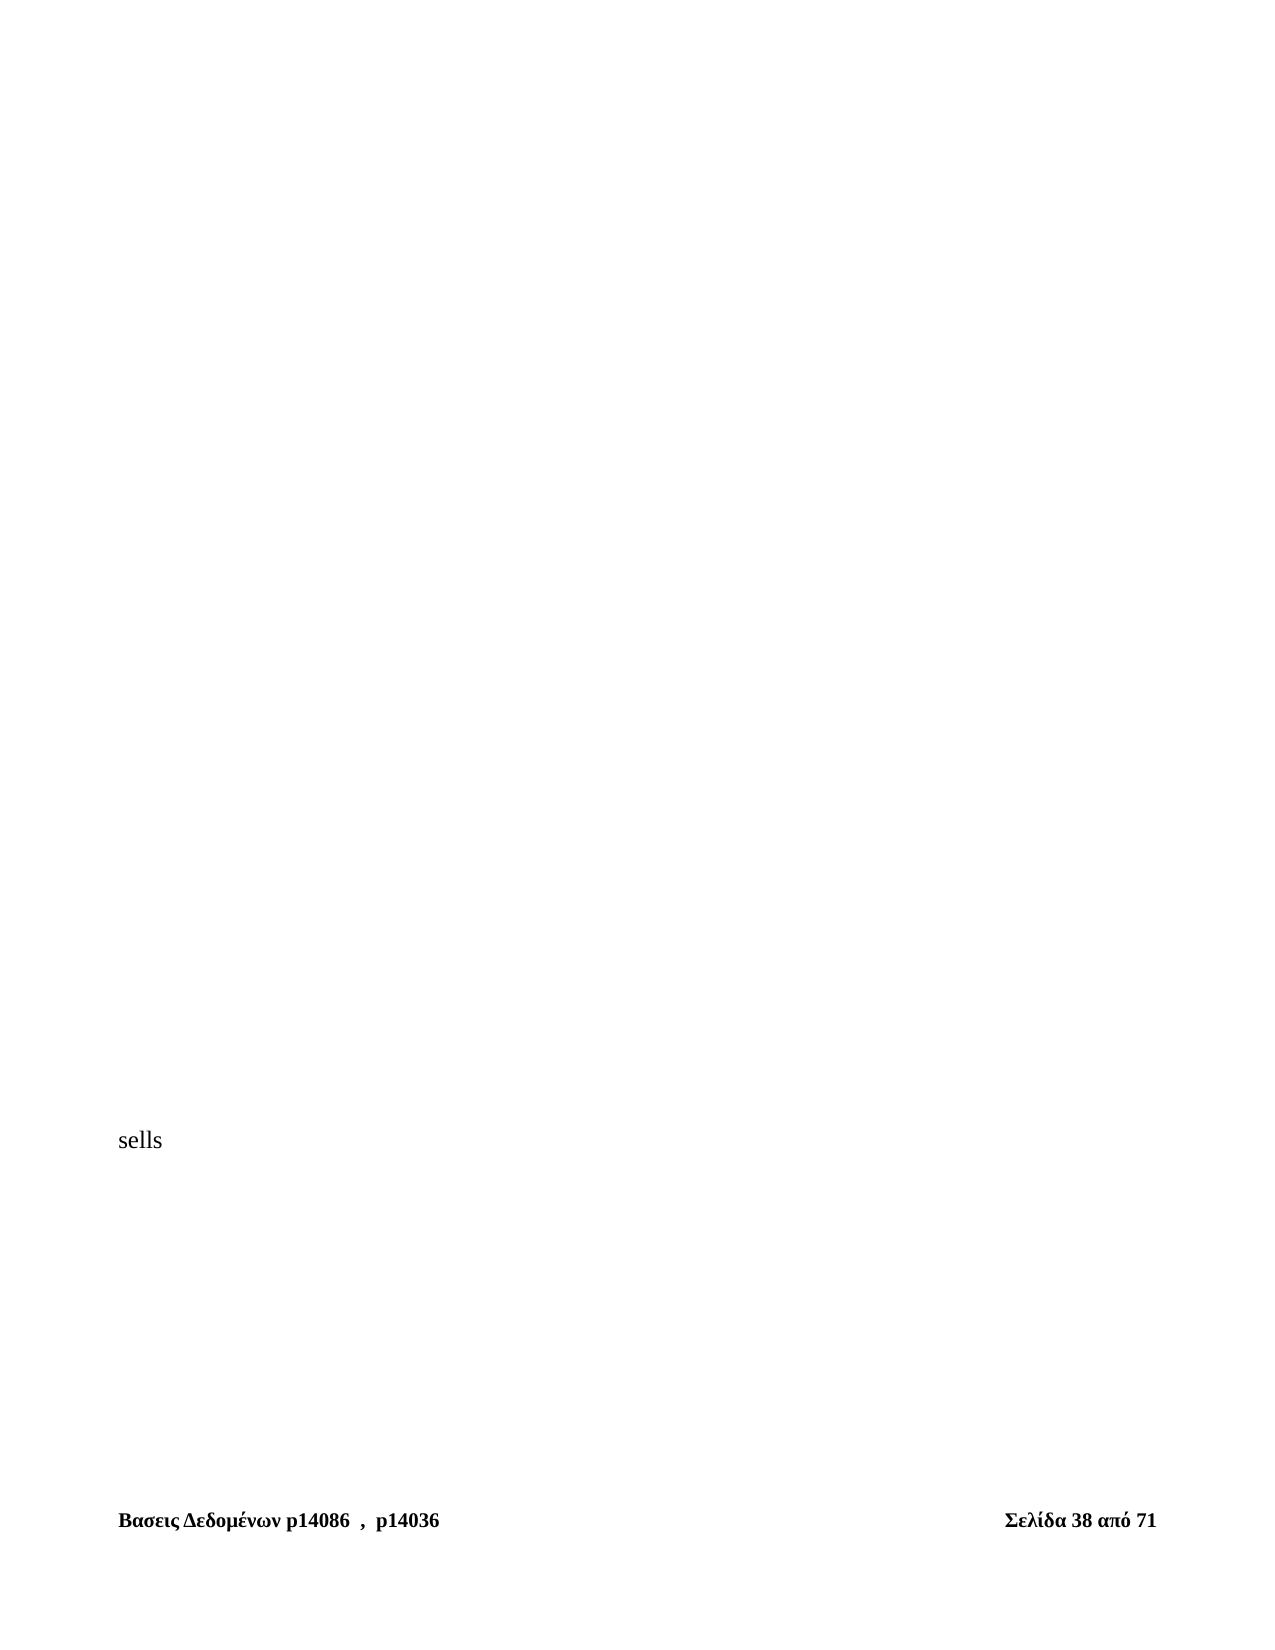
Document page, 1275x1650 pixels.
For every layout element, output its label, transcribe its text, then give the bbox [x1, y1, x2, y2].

text sells [118, 1125, 1157, 1154]
